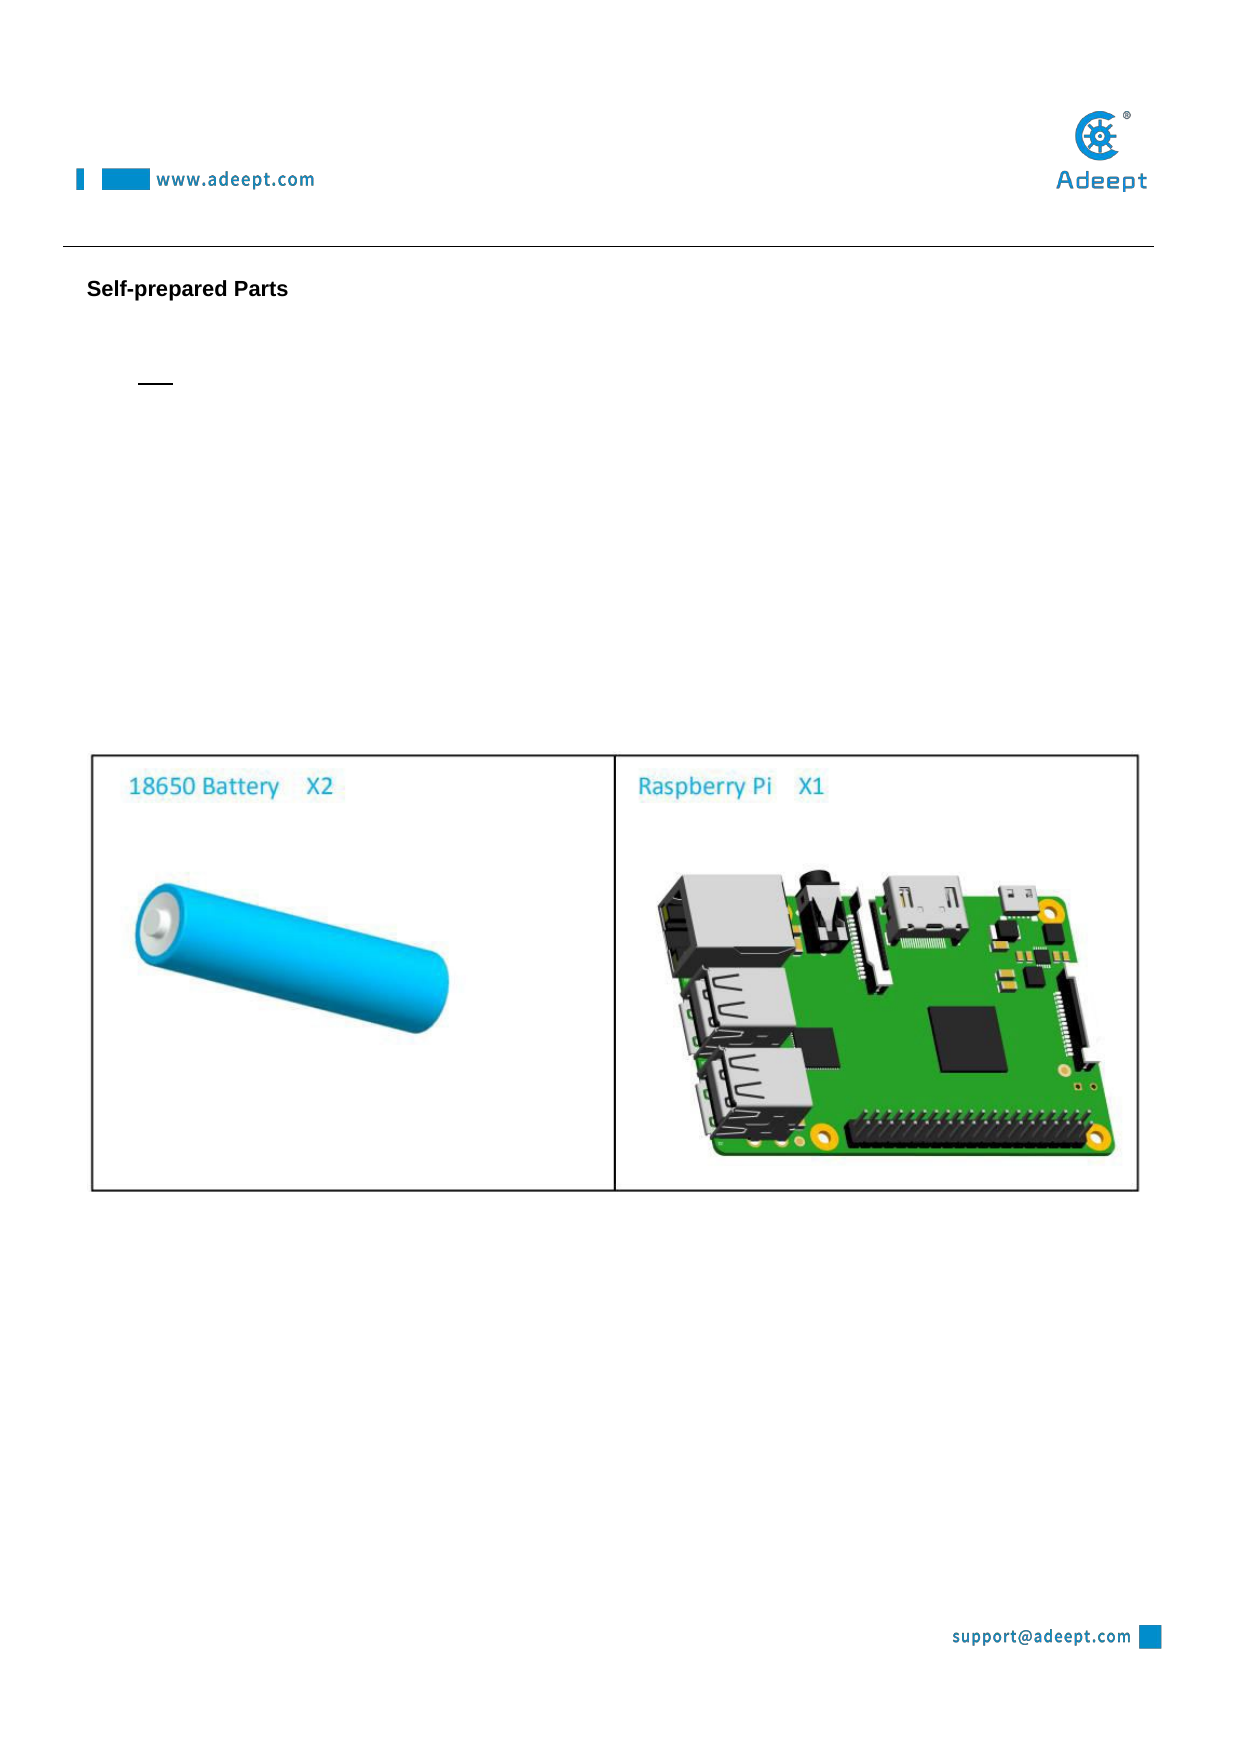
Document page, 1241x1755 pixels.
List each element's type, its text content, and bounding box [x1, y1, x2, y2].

text Self-prepared Parts [87, 276, 1178, 301]
